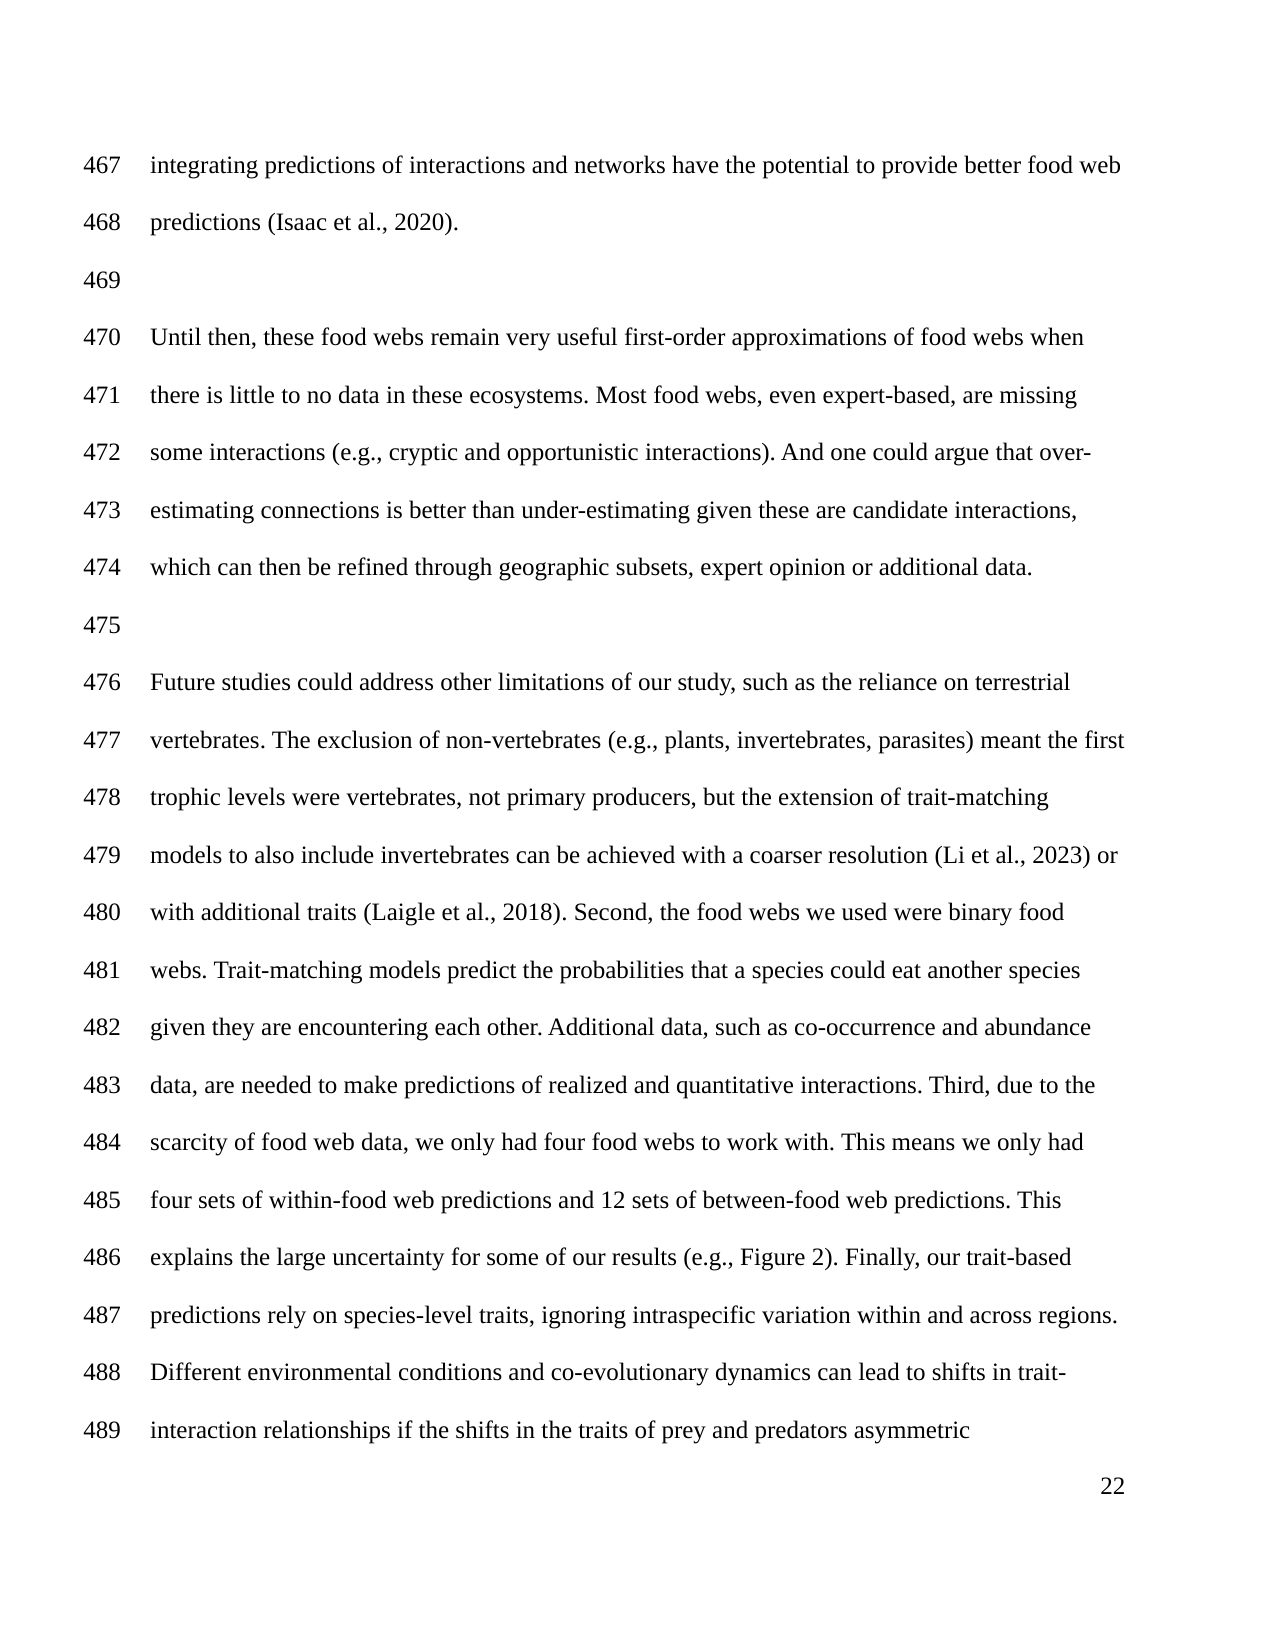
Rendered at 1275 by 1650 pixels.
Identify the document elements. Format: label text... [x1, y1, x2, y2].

text integrating predictions of interactions and networks have the potential to provide better food web predictions (Isaac et al., 2020). [150, 150, 1125, 236]
text Until then, these food webs remain very useful first-order approximations of food webs when there is little to no data in these ecosystems. Most food webs, even expert-based, are missing some interactions (e.g., cryptic and opportunistic interactions). And one could argue that over-estimating connections is better than under-estimating given these are candidate interactions, which can then be refined through geographic subsets, expert opinion or additional data. [150, 322, 1125, 581]
text Future studies could address other limitations of our study, such as the reliance on terrestrial vertebrates. The exclusion of non-vertebrates (e.g., plants, invertebrates, parasites) meant the first trophic levels were vertebrates, not primary producers, but the extension of trait-matching models to also include invertebrates can be achieved with a coarser resolution (Li et al., 2023) or with additional traits (Laigle et al., 2018). Second, the food webs we used were binary food webs. Trait-matching models predict the probabilities that a species could eat another species given they are encountering each other. Additional data, such as co-occurrence and abundance data, are needed to make predictions of realized and quantitative interactions. Third, due to the scarcity of food web data, we only had four food webs to work with. This means we only had four sets of within-food web predictions and 12 sets of between-food web predictions. This explains the large uncertainty for some of our results (e.g., Figure 2). Finally, our trait-based predictions rely on species-level traits, ignoring intraspecific variation within and across regions. Different environmental conditions and co-evolutionary dynamics can lead to shifts in trait-interaction relationships if the shifts in the traits of prey and predators asymmetric [150, 667, 1125, 1444]
